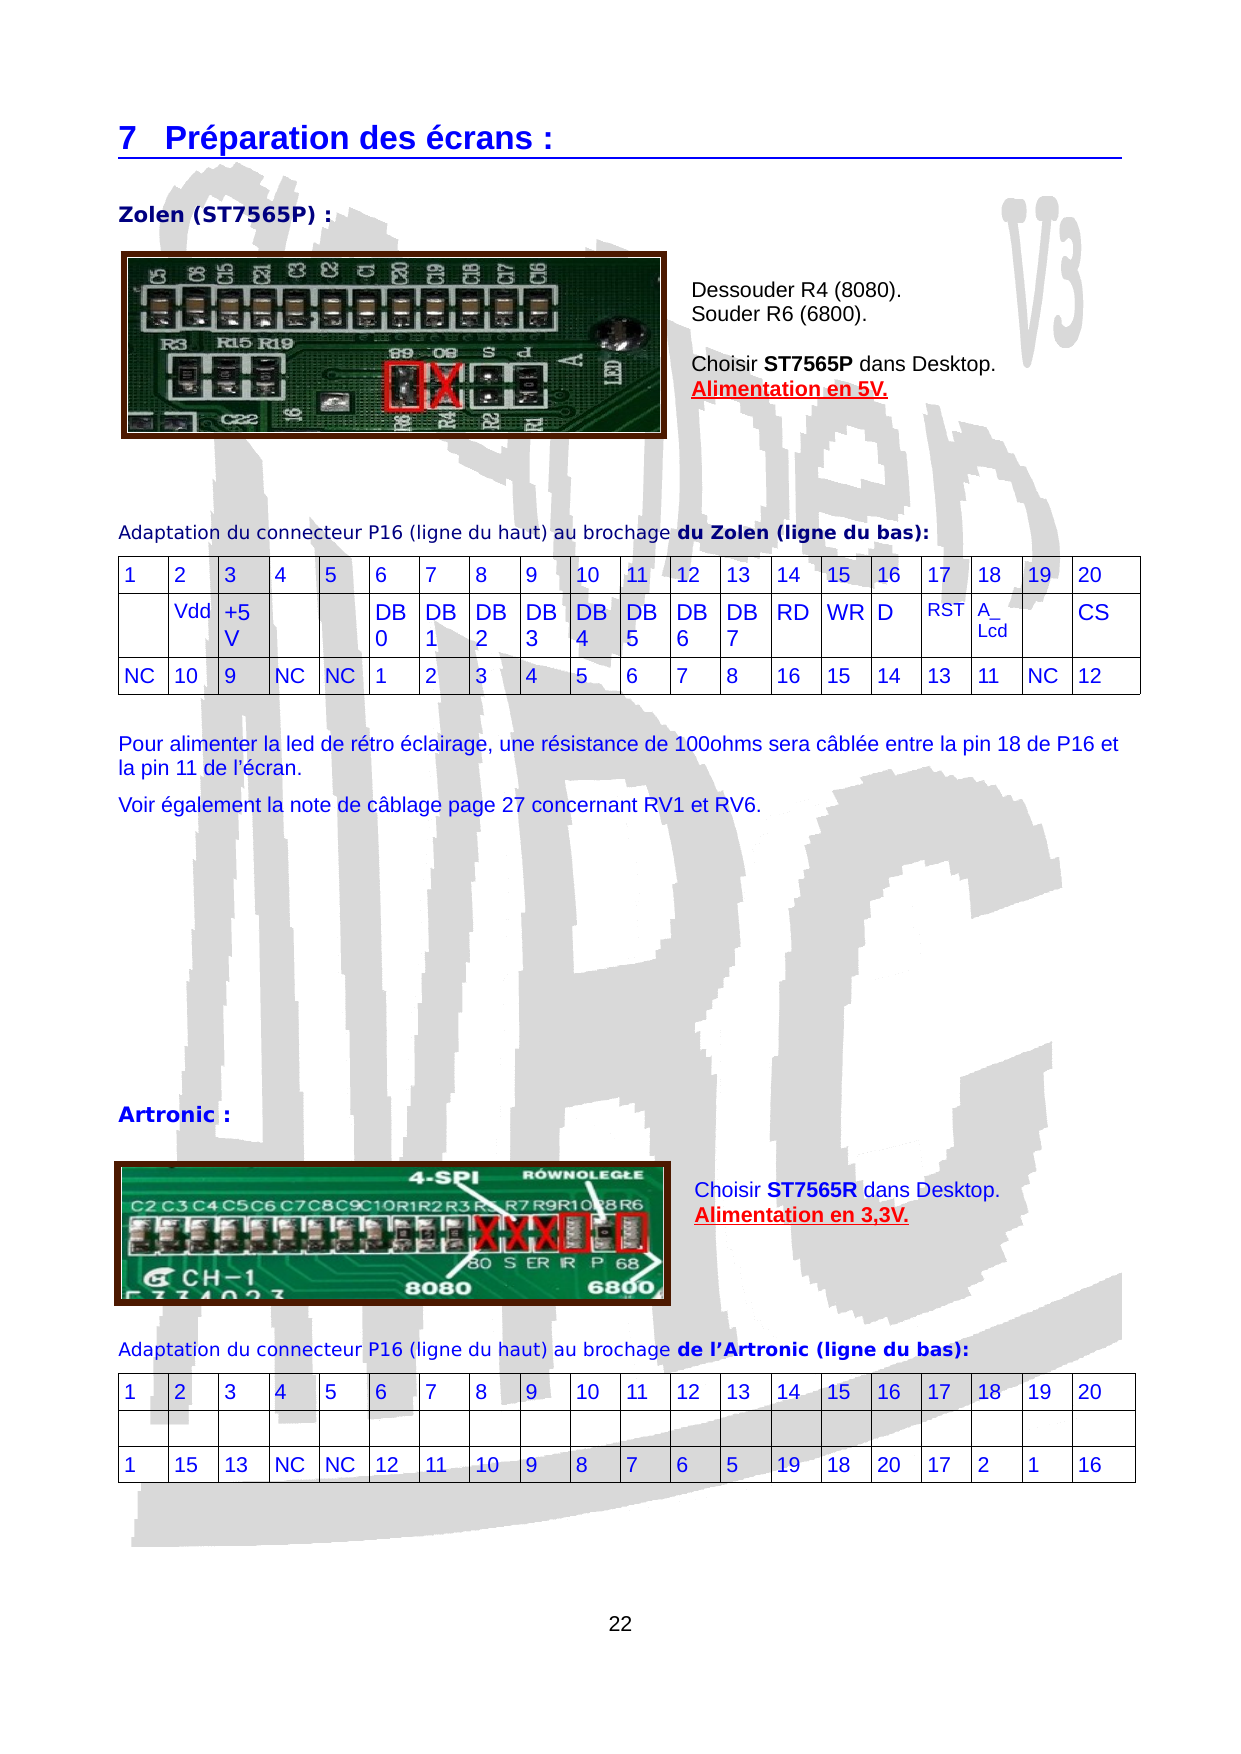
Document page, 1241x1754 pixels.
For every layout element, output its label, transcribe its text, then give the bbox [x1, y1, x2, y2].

table_header 4 [270, 557, 319, 593]
table_cell [571, 1411, 620, 1446]
table_cell 11 [972, 658, 1022, 693]
table_header 17 [922, 1374, 971, 1409]
table_header 2 [169, 557, 218, 593]
table_cell 2 [420, 658, 469, 693]
table_cell 9 [219, 658, 269, 693]
picture [129, 258, 659, 432]
table_cell DB6 [671, 594, 720, 657]
text Choisir ST7565R dans Desktop. [671, 1178, 1122, 1202]
table_header 19 [1023, 557, 1072, 593]
table_cell 1 [370, 658, 419, 693]
text Pour alimenter la led de rétro éclairage, une résistance de 100ohms sera câblée entre la pin 18 de P16 et la pin 11 de l’écran. [118, 731, 1122, 780]
table_cell 8 [721, 658, 771, 693]
table_cell +5V [219, 594, 269, 657]
table_header 6 [370, 1374, 419, 1409]
table_cell DB2 [470, 594, 520, 657]
table_header 11 [621, 557, 670, 593]
table_cell DB3 [521, 594, 570, 657]
table_cell NC [1023, 658, 1072, 693]
table_cell 4 [521, 658, 570, 693]
table_cell DB5 [621, 594, 670, 657]
table_header 12 [671, 557, 720, 593]
table_cell NC [270, 1447, 319, 1482]
table_cell WR [822, 594, 871, 657]
table_header 20 [1073, 557, 1140, 593]
table_header 9 [521, 1374, 570, 1409]
table_cell [721, 1411, 771, 1446]
text Voir également la note de câblage page 27 concernant RV1 et RV6. [118, 793, 1122, 817]
table_header 16 [872, 1374, 921, 1409]
table_header 15 [822, 1374, 871, 1409]
table_cell [320, 1411, 369, 1446]
table_header 5 [320, 1374, 369, 1409]
text Souder R6 (6800). [667, 302, 1122, 326]
table_cell [470, 1411, 520, 1446]
table_cell [972, 1411, 1022, 1446]
table_header 10 [571, 1374, 620, 1409]
table_cell NC [119, 658, 168, 693]
table_cell 6 [671, 1447, 720, 1482]
table_header 12 [671, 1374, 720, 1409]
table_cell DB7 [721, 594, 771, 657]
table_cell 1 [119, 1447, 168, 1482]
table_cell 7 [671, 658, 720, 693]
table_cell DB1 [420, 594, 469, 657]
table_cell 16 [1073, 1447, 1135, 1482]
table_header 20 [1073, 1374, 1135, 1409]
table_cell [119, 1411, 168, 1446]
table_cell 19 [772, 1447, 821, 1482]
table_cell DB4 [571, 594, 620, 657]
table_header 2 [169, 1374, 218, 1409]
table_cell [521, 1411, 570, 1446]
table_cell [872, 1411, 921, 1446]
subtitle 7 Préparation des écrans : [118, 118, 1122, 157]
table_cell 17 [922, 1447, 971, 1482]
table_cell 13 [922, 658, 971, 693]
table_header 13 [721, 557, 771, 593]
table_cell 18 [822, 1447, 871, 1482]
table_cell A_ Lcd [972, 594, 1022, 657]
table_cell [772, 1411, 821, 1446]
table_cell 11 [420, 1447, 469, 1482]
table_cell [270, 594, 319, 657]
text Adaptation du connecteur P16 (ligne du haut) au brochage de l’Artronic (ligne du bas): [118, 1339, 1122, 1361]
table_cell 16 [772, 658, 821, 693]
table_header 14 [772, 1374, 821, 1409]
table_cell 5 [721, 1447, 771, 1482]
table_header 16 [872, 557, 921, 593]
table_cell [1073, 1411, 1135, 1446]
table_cell 10 [169, 658, 218, 693]
table_cell RST [922, 594, 971, 657]
table_cell Vdd [169, 594, 218, 657]
table_header 7 [420, 1374, 469, 1409]
table_header 14 [772, 557, 821, 593]
table_cell NC [270, 658, 319, 693]
table_cell [822, 1411, 871, 1446]
table_cell 13 [219, 1447, 269, 1482]
table_cell [621, 1411, 670, 1446]
table_header 15 [822, 557, 871, 593]
table_cell [1023, 594, 1072, 657]
table_cell 1 [1023, 1447, 1072, 1482]
table_cell CS [1073, 594, 1140, 657]
table_header 18 [972, 557, 1022, 593]
picture [122, 1168, 662, 1298]
table_header 5 [320, 557, 369, 593]
table_header 11 [621, 1374, 670, 1409]
table_cell 3 [470, 658, 520, 693]
table_cell 10 [470, 1447, 520, 1482]
table_cell 7 [621, 1447, 670, 1482]
table_cell 15 [169, 1447, 218, 1482]
table_cell 5 [571, 658, 620, 693]
text Alimentation en 3,3V. [671, 1202, 1122, 1227]
table_cell 20 [872, 1447, 921, 1482]
table_cell 15 [822, 658, 871, 693]
table_cell 9 [521, 1447, 570, 1482]
table_header 1 [119, 1374, 168, 1409]
table_cell [270, 1411, 319, 1446]
table_header 1 [119, 557, 168, 593]
table_cell [922, 1411, 971, 1446]
table_cell DB0 [370, 594, 419, 657]
table_header 19 [1023, 1374, 1072, 1409]
table_header 17 [922, 557, 971, 593]
table_cell 12 [370, 1447, 419, 1482]
text Dessouder R4 (8080). [667, 277, 1122, 302]
subtitle Artronic : [118, 1103, 1122, 1128]
table_cell [370, 1411, 419, 1446]
table_cell 12 [1073, 658, 1140, 693]
subtitle Zolen (ST7565P) : [118, 202, 1122, 227]
text Adaptation du connecteur P16 (ligne du haut) au brochage du Zolen (ligne du bas): [118, 522, 1122, 544]
table_cell [671, 1411, 720, 1446]
table_cell 8 [571, 1447, 620, 1482]
table_cell [420, 1411, 469, 1446]
table_header 3 [219, 557, 269, 593]
table_cell RD [772, 594, 821, 657]
table_header 8 [470, 1374, 520, 1409]
table_header 8 [470, 557, 520, 593]
table_cell 2 [972, 1447, 1022, 1482]
table_header 10 [571, 557, 620, 593]
table_cell NC [320, 1447, 369, 1482]
table_header 9 [521, 557, 570, 593]
table_cell D [872, 594, 921, 657]
table_header 7 [420, 557, 469, 593]
table_cell [219, 1411, 269, 1446]
table_cell [169, 1411, 218, 1446]
table_header 3 [219, 1374, 269, 1409]
table_cell [119, 594, 168, 657]
table_cell [1023, 1411, 1072, 1446]
table_header 13 [721, 1374, 771, 1409]
table_header 4 [270, 1374, 319, 1409]
text Alimentation en 5V. [667, 376, 1122, 400]
table_header 6 [370, 557, 419, 593]
table_cell 6 [621, 658, 670, 693]
table_cell [320, 594, 369, 657]
table_cell NC [320, 658, 369, 693]
table_header 18 [972, 1374, 1022, 1409]
table_cell 14 [872, 658, 921, 693]
text Choisir ST7565P dans Desktop. [667, 351, 1122, 376]
